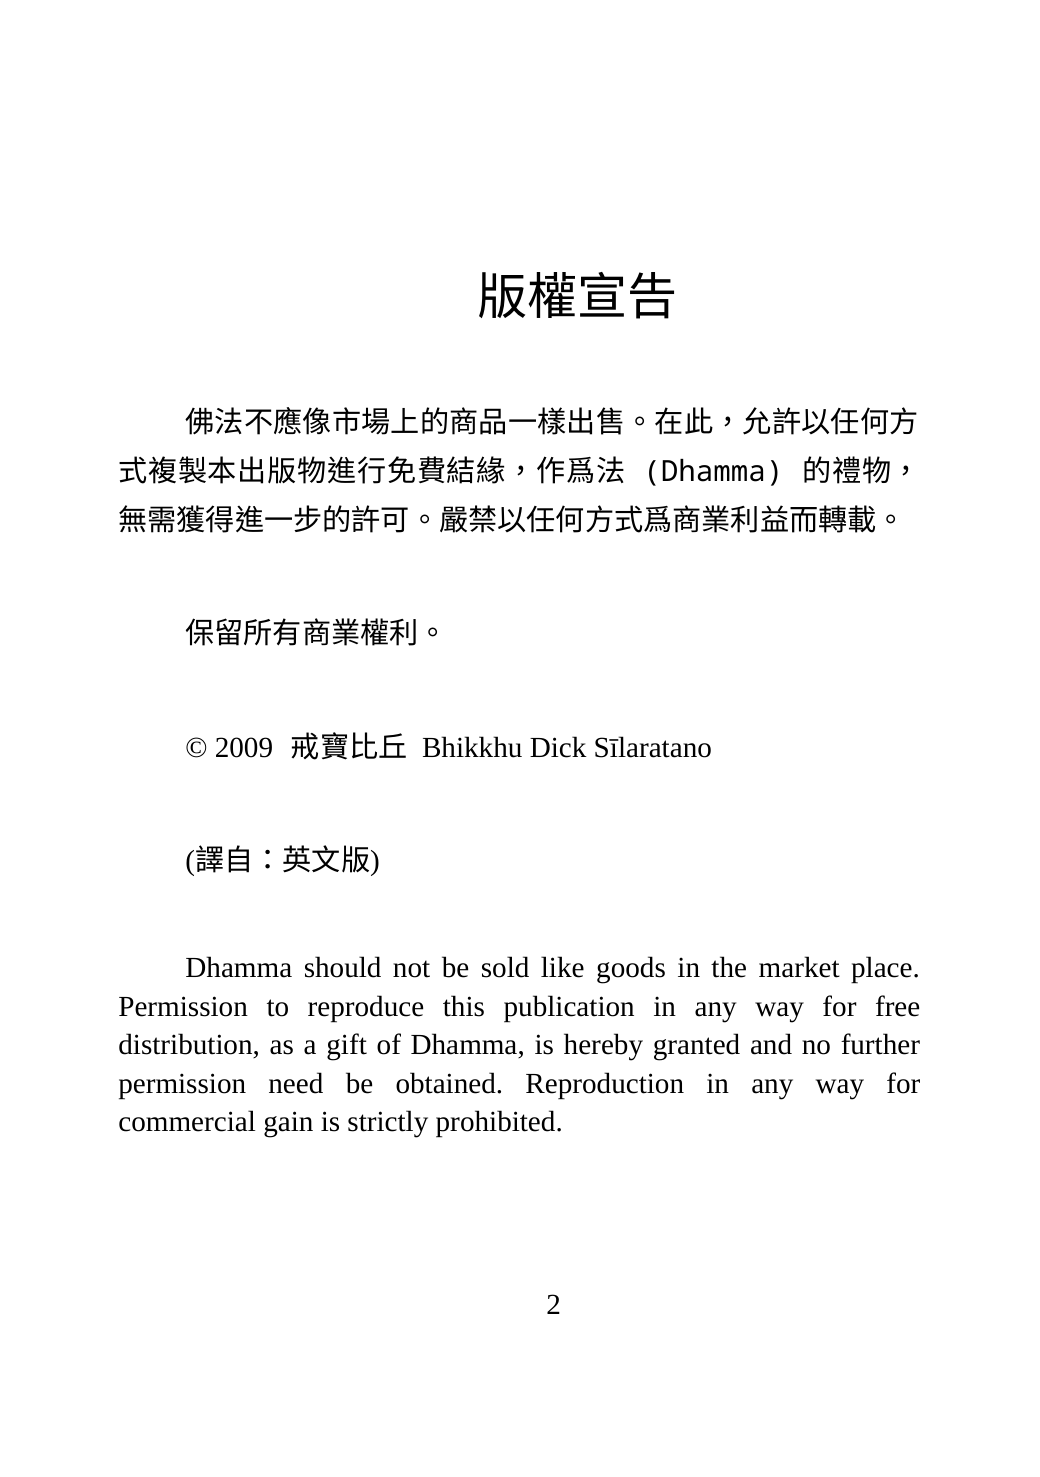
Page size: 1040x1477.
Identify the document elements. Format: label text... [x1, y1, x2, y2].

text (譯自：英文版) [118, 837, 921, 879]
text 佛法不應像市場上的商品一樣出售。在此，允許以任何方式複製本出版物進行免費結緣，作爲法 (Dhamma) 的禮物，無需獲得進一步的許可。嚴禁以任何方式爲商業利益而轉載。 [118, 399, 921, 538]
text 保留所有商業權利。 [118, 609, 921, 652]
text © 2009 戒寶比丘 Bhikkhu Dick Sīlaratano [118, 723, 921, 766]
text Dhamma should not be sold like goods in the market place. Permission to reproduce this publication in any way for free distribution, as a gift of Dhamma, is hereby granted and no further permission need be obtained. Reproduction in any way for commercial gain is strictly prohibited. [118, 950, 921, 1138]
text 版權宣告 [118, 268, 921, 325]
